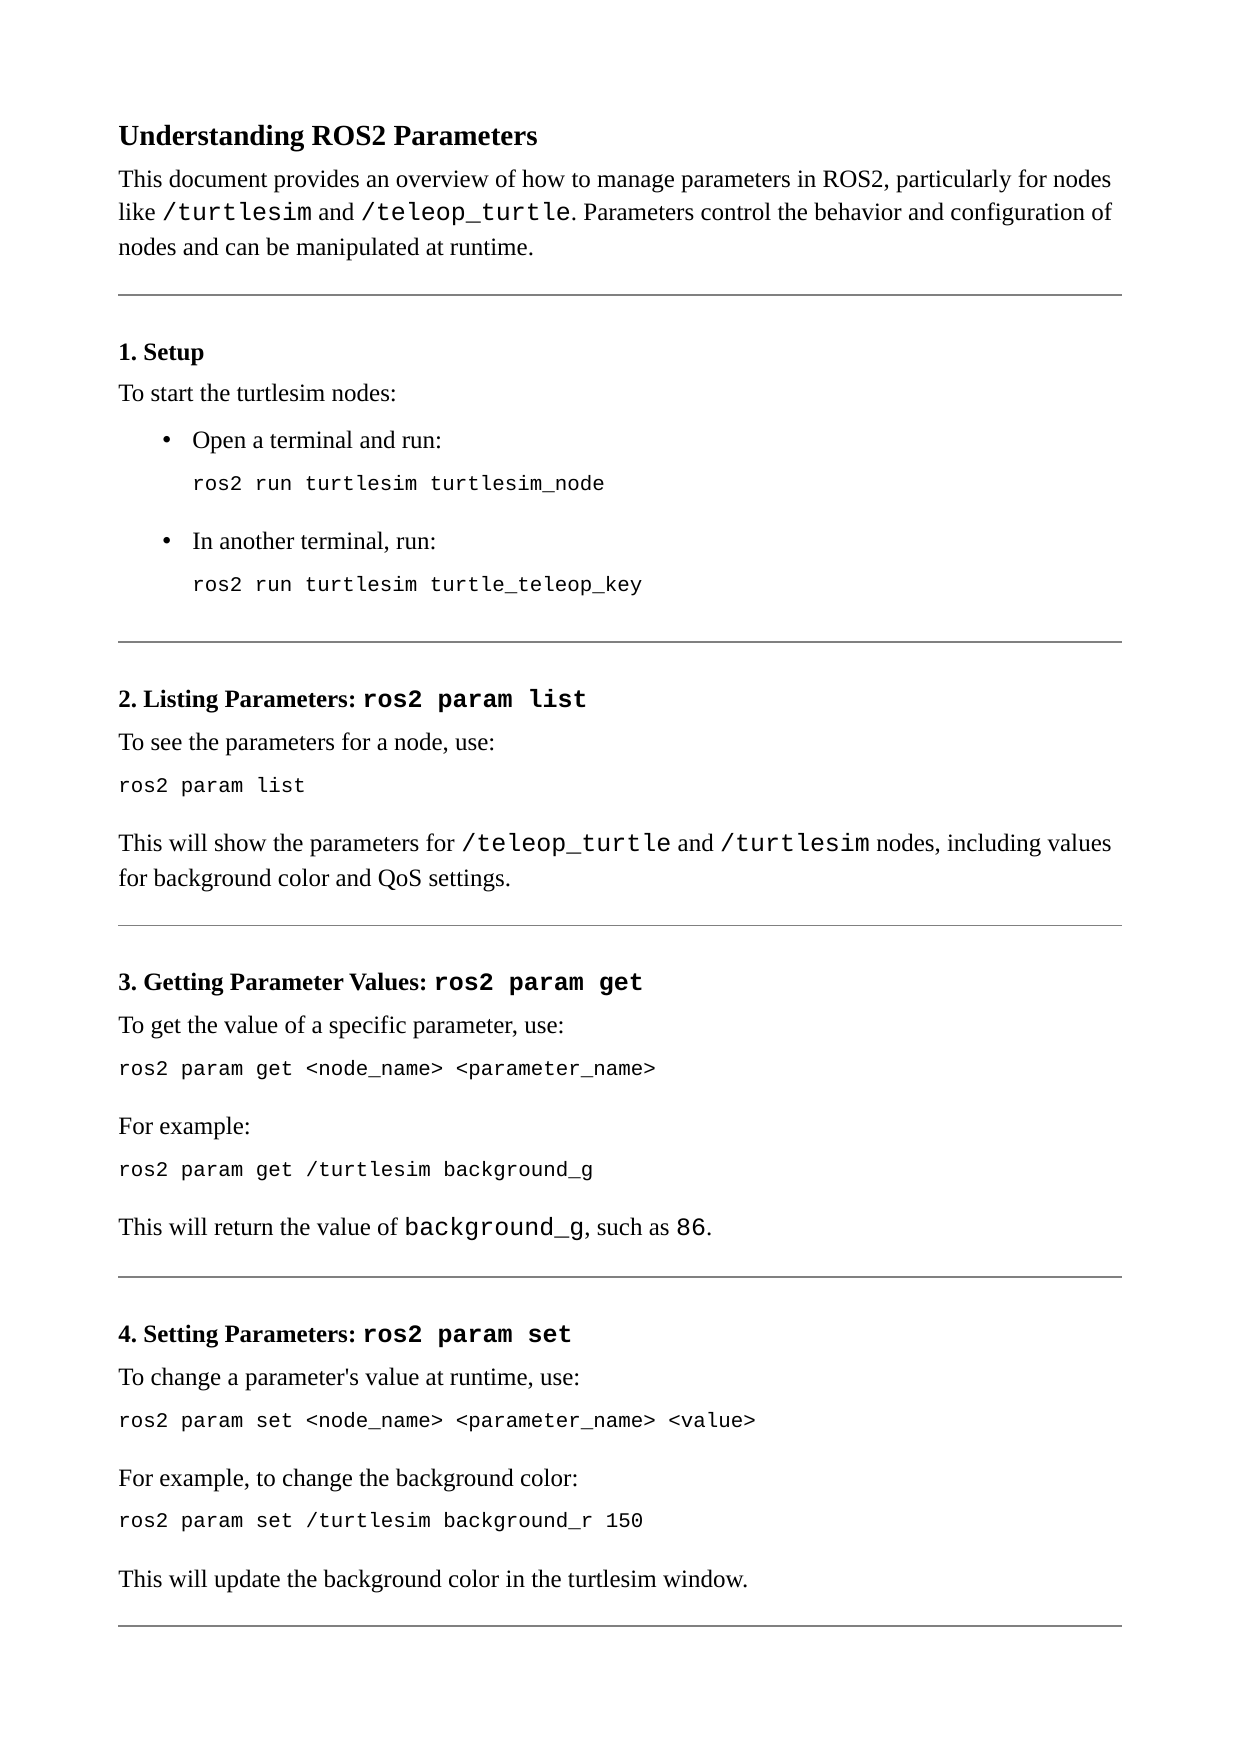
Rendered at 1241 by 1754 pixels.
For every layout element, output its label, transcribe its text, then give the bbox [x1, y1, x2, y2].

list In another terminal, run: [162, 526, 1122, 555]
text ros2 param get <node_name> <parameter_name> [118, 1058, 1122, 1082]
text To see the parameters for a node, use: [118, 727, 1122, 756]
text For example: [118, 1111, 1122, 1140]
text ros2 param get /turtlesim background_g [118, 1159, 1122, 1183]
list Open a terminal and run: [162, 426, 1122, 454]
text ros2 param set <node_name> <parameter_name> <value> [118, 1410, 1122, 1433]
text This will update the background color in the turtlesim window. [118, 1564, 1122, 1592]
text This will show the parameters for /teleop_turtle and /turtlesim nodes, including values for background color and QoS settings. [118, 828, 1122, 892]
subtitle 3. Getting Parameter Values: ros2 param get [118, 967, 1122, 998]
subtitle 1. Setup [118, 337, 1122, 365]
text This document provides an overview of how to manage parameters in ROS2, particularly for nodes like /turtlesim and /teleop_turtle. Parameters control the behavior and configuration of nodes and can be manipulated at runtime. [118, 164, 1122, 261]
list ros2 run turtlesim turtle_teleop_key [162, 574, 1122, 597]
text To start the turtlesim nodes: [118, 378, 1122, 407]
text ros2 param set /turtlesim background_r 150 [118, 1511, 1122, 1534]
subtitle 2. Listing Parameters: ros2 param list [118, 684, 1122, 714]
subtitle Understanding ROS2 Parameters [118, 118, 1122, 152]
text For example, to change the background color: [118, 1463, 1122, 1492]
text To change a parameter's value at runtime, use: [118, 1362, 1122, 1391]
list ros2 run turtlesim turtlesim_node [162, 473, 1122, 497]
text To get the value of a specific parameter, use: [118, 1011, 1122, 1039]
subtitle 4. Setting Parameters: ros2 param set [118, 1319, 1122, 1350]
text ros2 param list [118, 775, 1122, 798]
text This will return the value of background_g, such as 86. [118, 1212, 1122, 1243]
